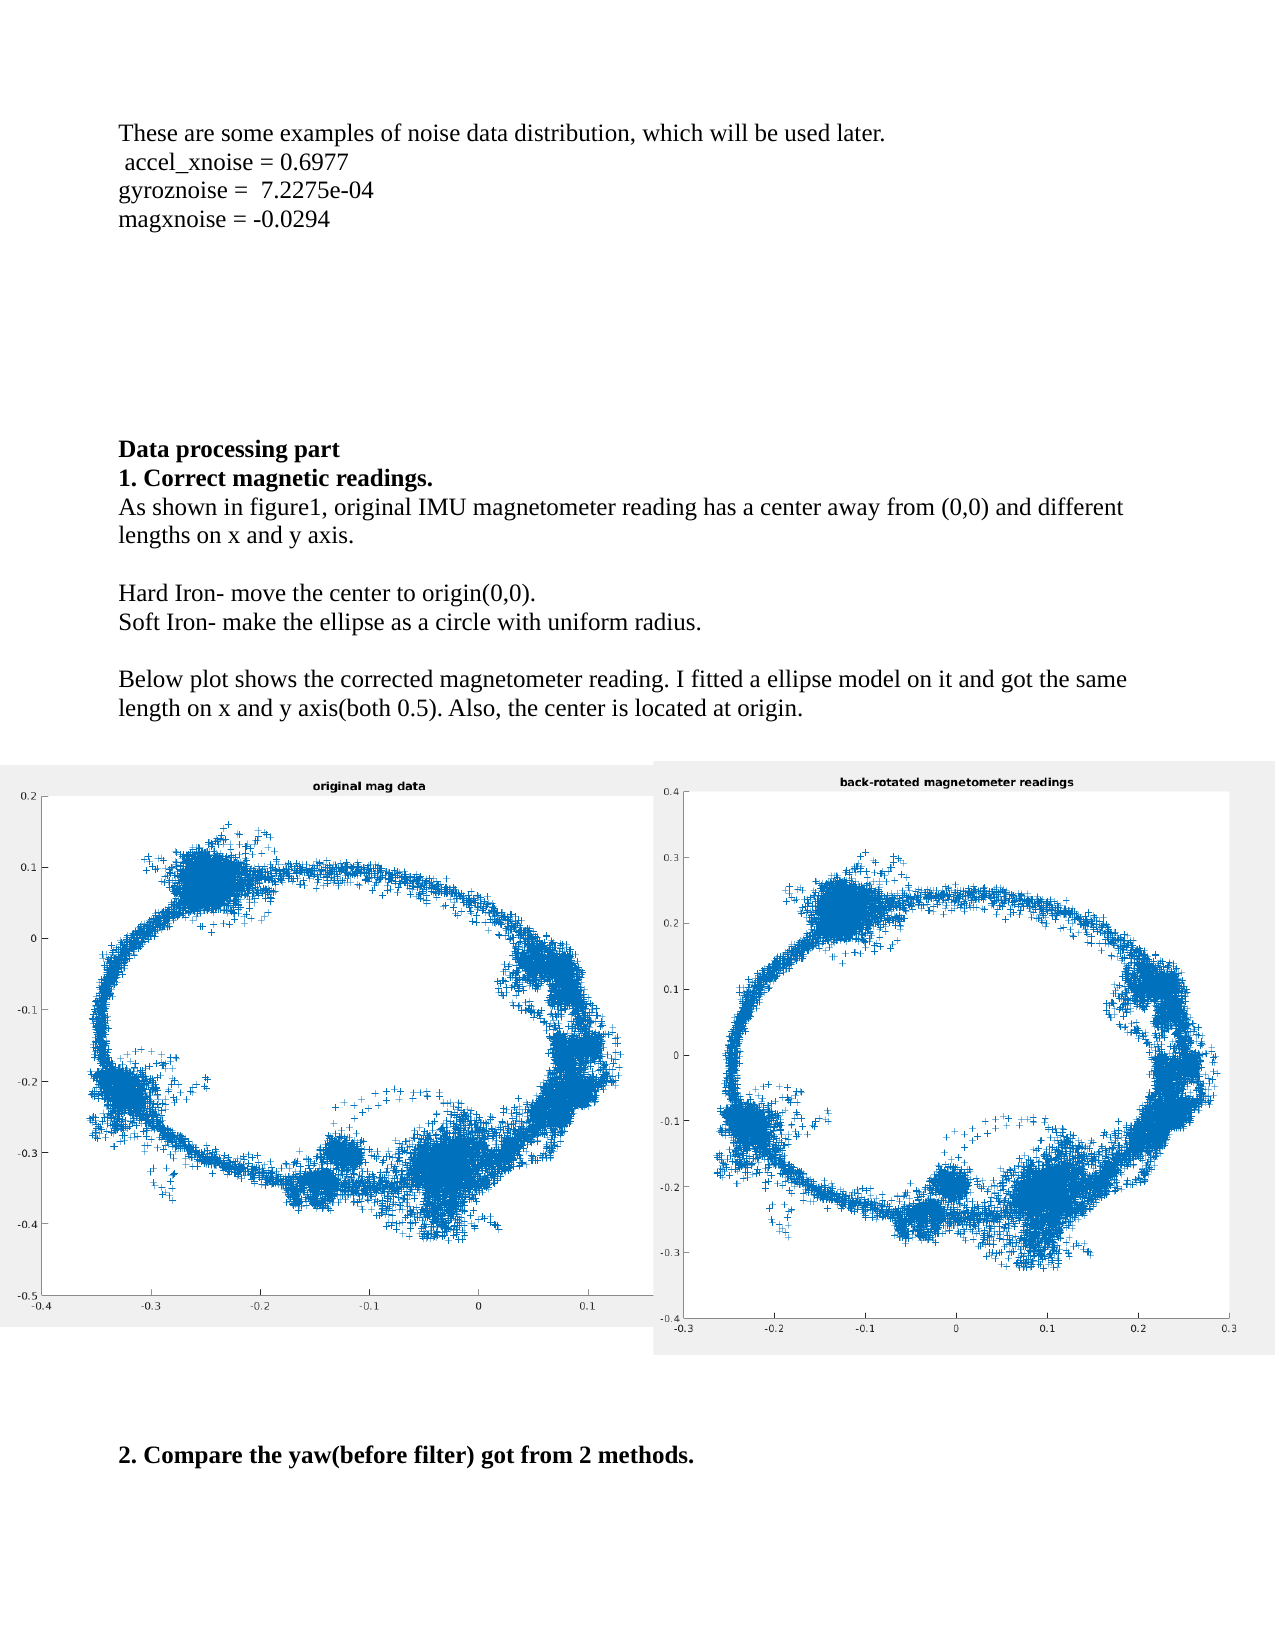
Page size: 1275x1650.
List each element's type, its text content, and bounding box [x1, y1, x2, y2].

text magxnoise = -0.0294 [118, 204, 1157, 233]
text Soft Iron- make the ellipse as a circle with uniform radius. [118, 607, 1157, 636]
picture [0, 761, 1275, 1355]
text Below plot shows the corrected magnetometer reading. I fitted a ellipse model on it and got the same length on x and y axis(both 0.5). Also, the center is located at origin. [118, 664, 1157, 722]
text 2. Compare the yaw(before filter) got from 2 methods. [118, 1441, 1157, 1469]
text gyroznoise = 7.2275e-04 [118, 176, 1157, 204]
text These are some examples of noise data distribution, which will be used later. [118, 118, 1157, 147]
text accel_xnoise = 0.6977 [118, 147, 1157, 176]
text As shown in figure1, original IMU magnetometer reading has a center away from (0,0) and different lengths on x and y axis. [118, 492, 1157, 549]
text 1. Correct magnetic readings. [118, 463, 1157, 492]
text Hard Iron- move the center to origin(0,0). [118, 578, 1157, 607]
text Data processing part [118, 434, 1157, 463]
